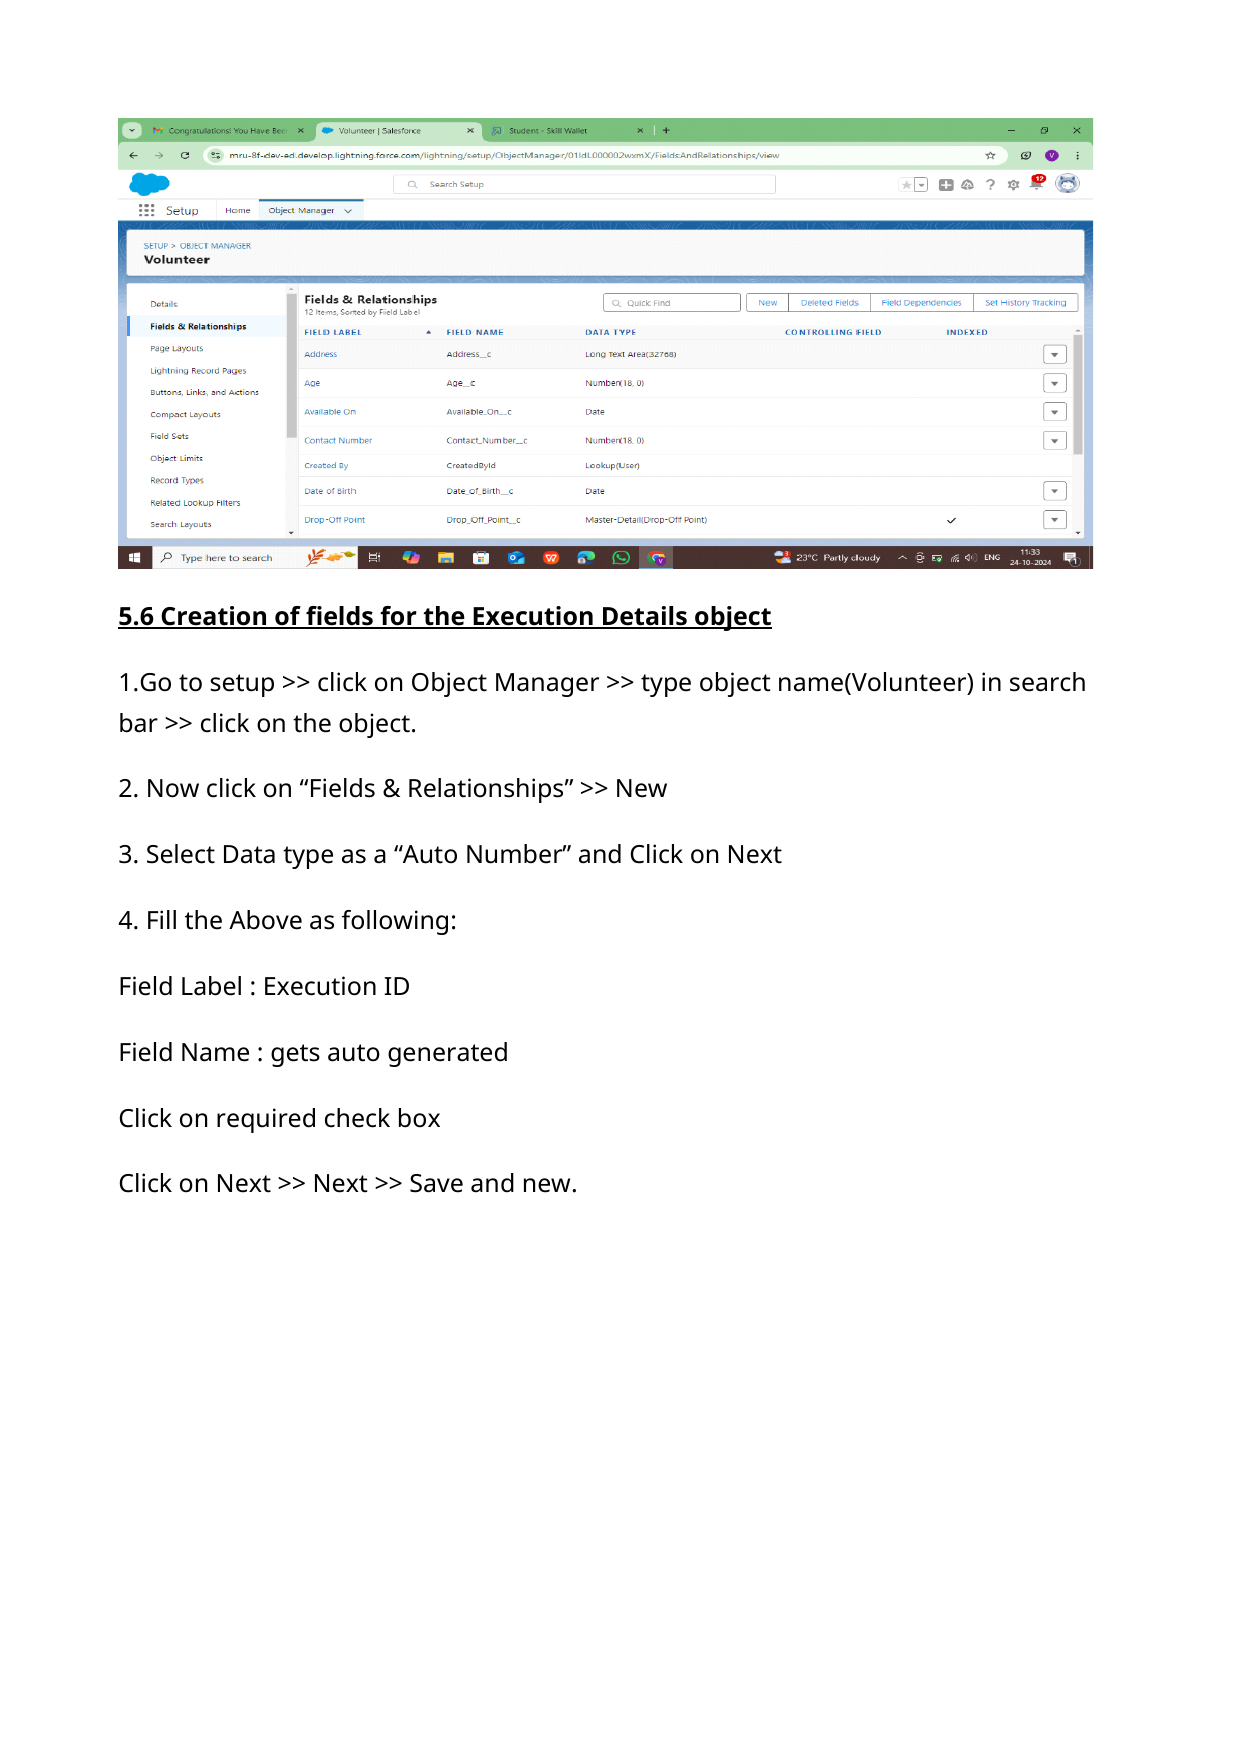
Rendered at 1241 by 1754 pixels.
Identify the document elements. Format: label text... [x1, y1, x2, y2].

text 1.Go to setup >> click on Object Manager >> type object name(Volunteer) in search bar >> click on the object. [118, 664, 1122, 739]
text 3. Select Data type as a “Auto Number” and Click on Next [118, 837, 1122, 871]
text 4. Fill the Above as following: [118, 903, 1122, 937]
text Click on required check box [118, 1100, 1122, 1134]
text 2. Now click on “Fields & Relationships” >> New [118, 771, 1122, 805]
text Field Label : Execution ID [118, 969, 1122, 1003]
text Field Name : gets auto generated [118, 1034, 1122, 1068]
text 5.6 Creation of fields for the Execution Details object [118, 599, 1122, 633]
text Click on Next >> Next >> Save and new. [118, 1166, 1122, 1200]
